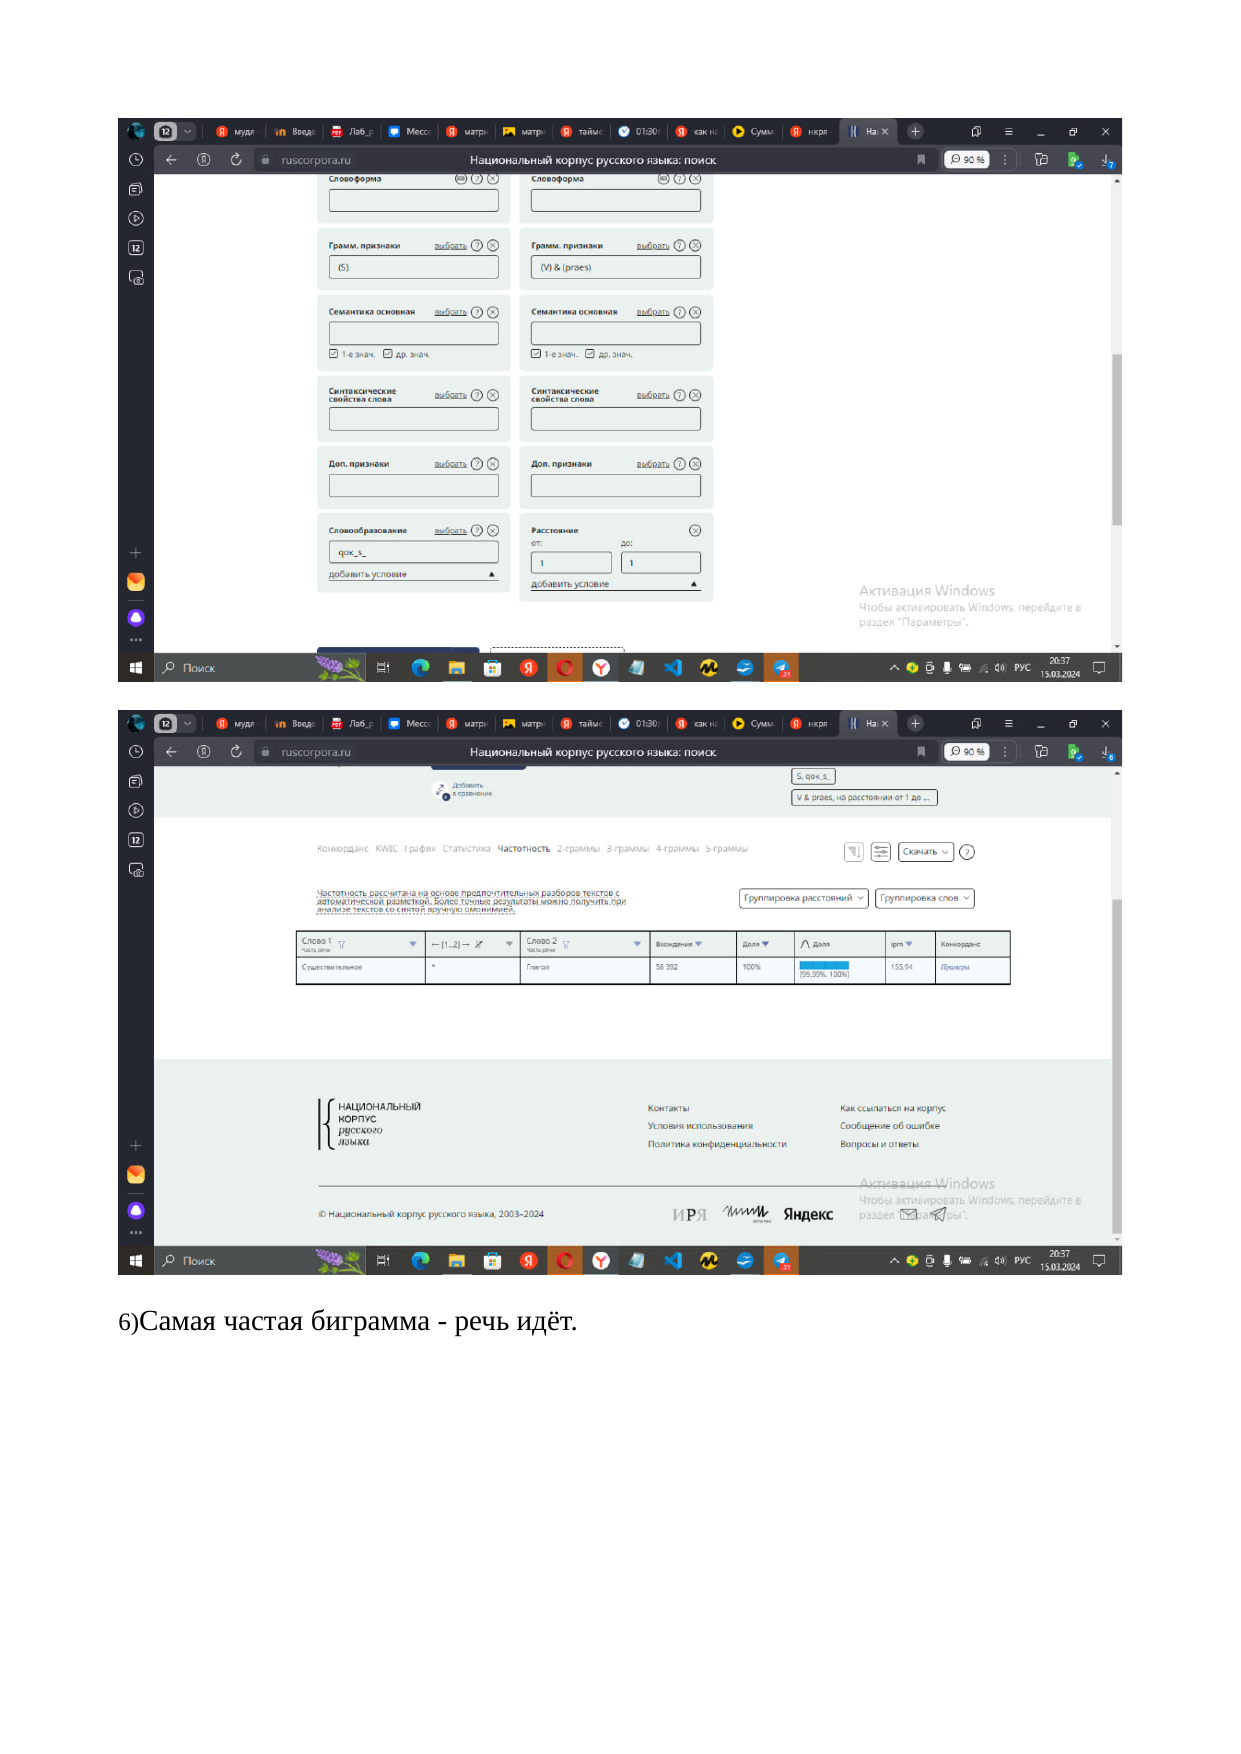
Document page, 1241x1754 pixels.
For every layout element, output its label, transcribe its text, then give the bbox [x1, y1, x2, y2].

picture [118, 118, 1123, 682]
text 6)Самая частая биграмма - речь идёт. [118, 1303, 1122, 1337]
picture [118, 710, 1123, 1275]
